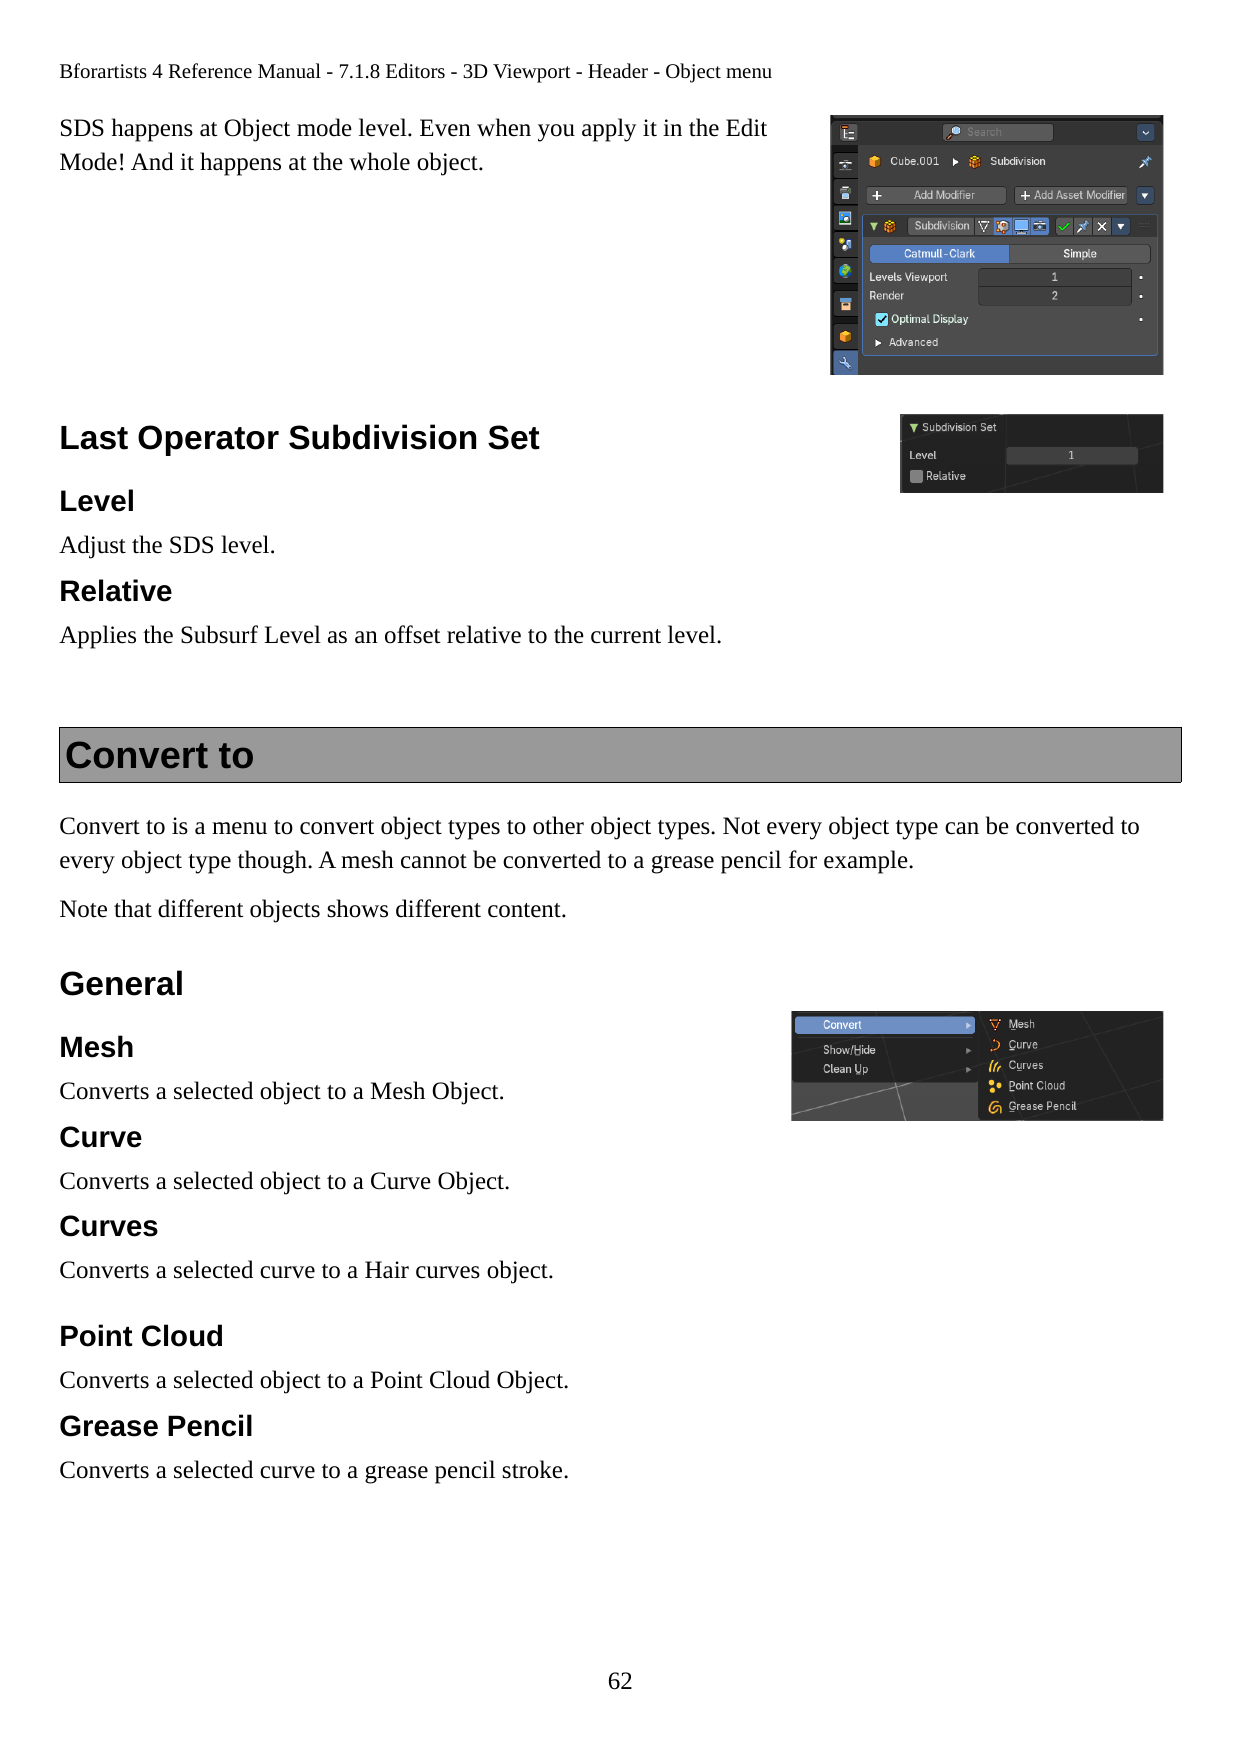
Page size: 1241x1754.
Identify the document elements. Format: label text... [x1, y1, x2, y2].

text SDS happens at Object mode level. Even when you apply it in the Edit Mode! And it happens at the whole object. [59, 113, 1181, 176]
subtitle Last Operator Subdivision Set [59, 418, 900, 457]
text Note that different objects shows different content. [59, 894, 1181, 923]
picture [900, 414, 1164, 493]
picture [830, 115, 1164, 375]
subtitle Curve [59, 1119, 1181, 1153]
picture [791, 1011, 1164, 1121]
text Adjust the SDS level. [59, 530, 1181, 559]
subtitle Grease Pencil [59, 1409, 1181, 1442]
subtitle Level [59, 484, 1181, 518]
text Convert to is a menu to convert object types to other object types. Not every object type can be converted to every object type though. A mesh cannot be converted to a grease pencil for example. [59, 811, 1181, 874]
subtitle General [59, 964, 1181, 1003]
subtitle [1164, 1030, 1181, 1064]
text Converts a selected object to a Point Cloud Object. [59, 1365, 1181, 1394]
text Converts a selected object to a Mesh Object. [59, 1076, 791, 1105]
text Applies the Subsurf Level as an offset relative to the current level. [59, 620, 1181, 649]
text Converts a selected curve to a grease pencil stroke. [59, 1455, 1181, 1484]
table_header Convert to [60, 728, 1181, 782]
text Converts a selected object to a Curve Object. [59, 1166, 1181, 1194]
subtitle Relative [59, 574, 1181, 608]
text Converts a selected curve to a Hair curves object. [59, 1255, 1181, 1284]
subtitle [1164, 418, 1181, 457]
subtitle Point Cloud [59, 1319, 1181, 1353]
subtitle Mesh [59, 1030, 791, 1064]
subtitle Curves [59, 1209, 1181, 1243]
